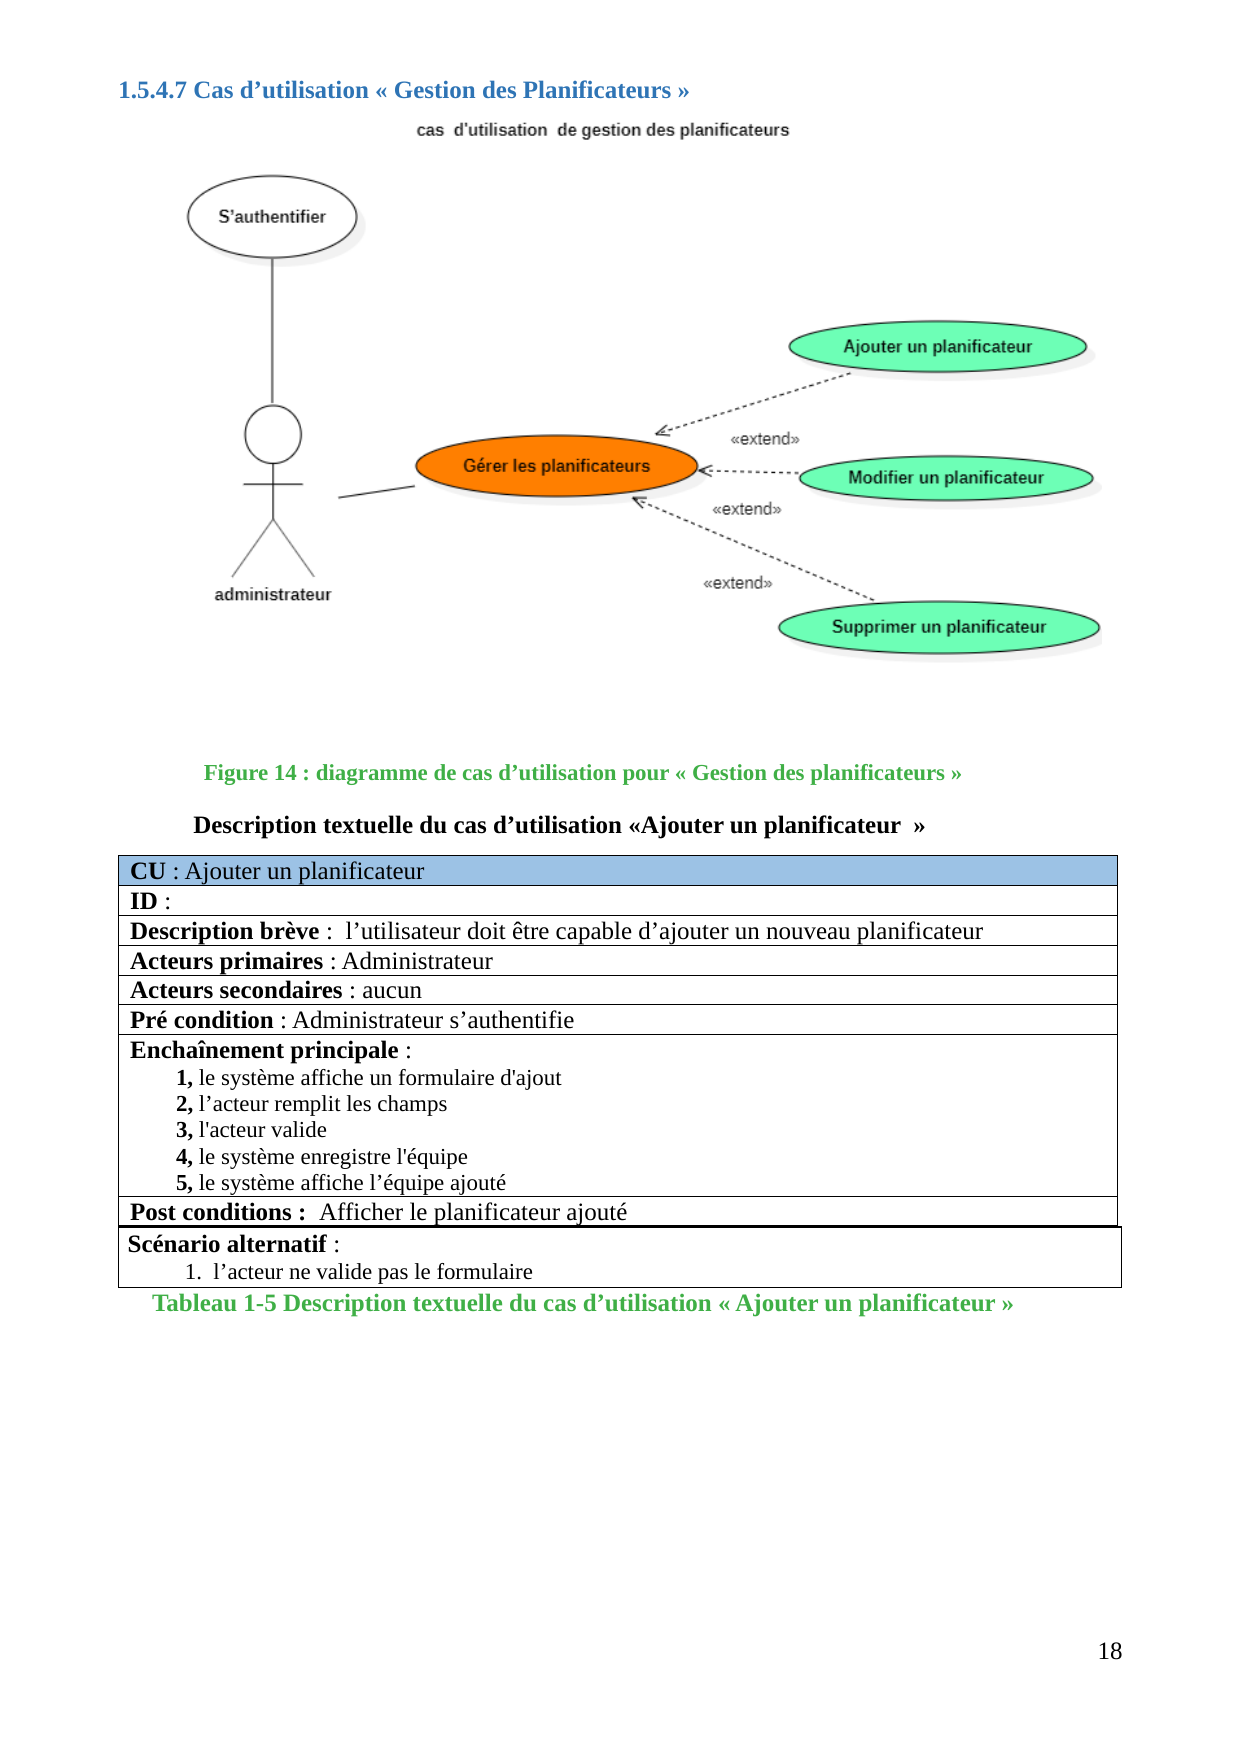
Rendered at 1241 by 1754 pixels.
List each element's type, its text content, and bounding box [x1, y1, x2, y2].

table_cell Description brève : l’utilisateur doit être capable d’ajouter un nouveau planificateur [119, 916, 1117, 945]
list Description textuelle du cas d’utilisation «Ajouter un planificateur » [193, 810, 1122, 839]
picture [113, 119, 1102, 760]
table_cell Acteurs secondaires : aucun [119, 976, 1117, 1004]
table_header CU : Ajouter un planificateur [119, 856, 1117, 885]
text 1.5.4.7 Cas d’utilisation « Gestion des Planificateurs » [118, 75, 1122, 104]
table_cell ID : [119, 886, 1117, 915]
table_cell Post conditions : Afficher le planificateur ajouté [119, 1197, 1117, 1225]
text Tableau 1-5 Description textuelle du cas d’utilisation « Ajouter un planificateur » [88, 1288, 1078, 1317]
text Scénario alternatif : [119, 1228, 1121, 1255]
table_cell Pré condition : Administrateur s’authentifie [119, 1005, 1117, 1034]
table_cell Acteurs primaires : Administrateur [119, 946, 1117, 974]
text 1. l’acteur ne valide pas le formulaire [119, 1255, 1121, 1287]
text Figure 14 : diagramme de cas d’utilisation pour « Gestion des planificateurs » [88, 104, 1078, 786]
table_cell Enchaînement principale : 1, le système affiche un formulaire d'ajout 2, l’acteur remplit les champs 3, l'acteur valide 4, le système enregistre l'équipe 5, le système affiche l’équipe ajouté [119, 1035, 1117, 1196]
